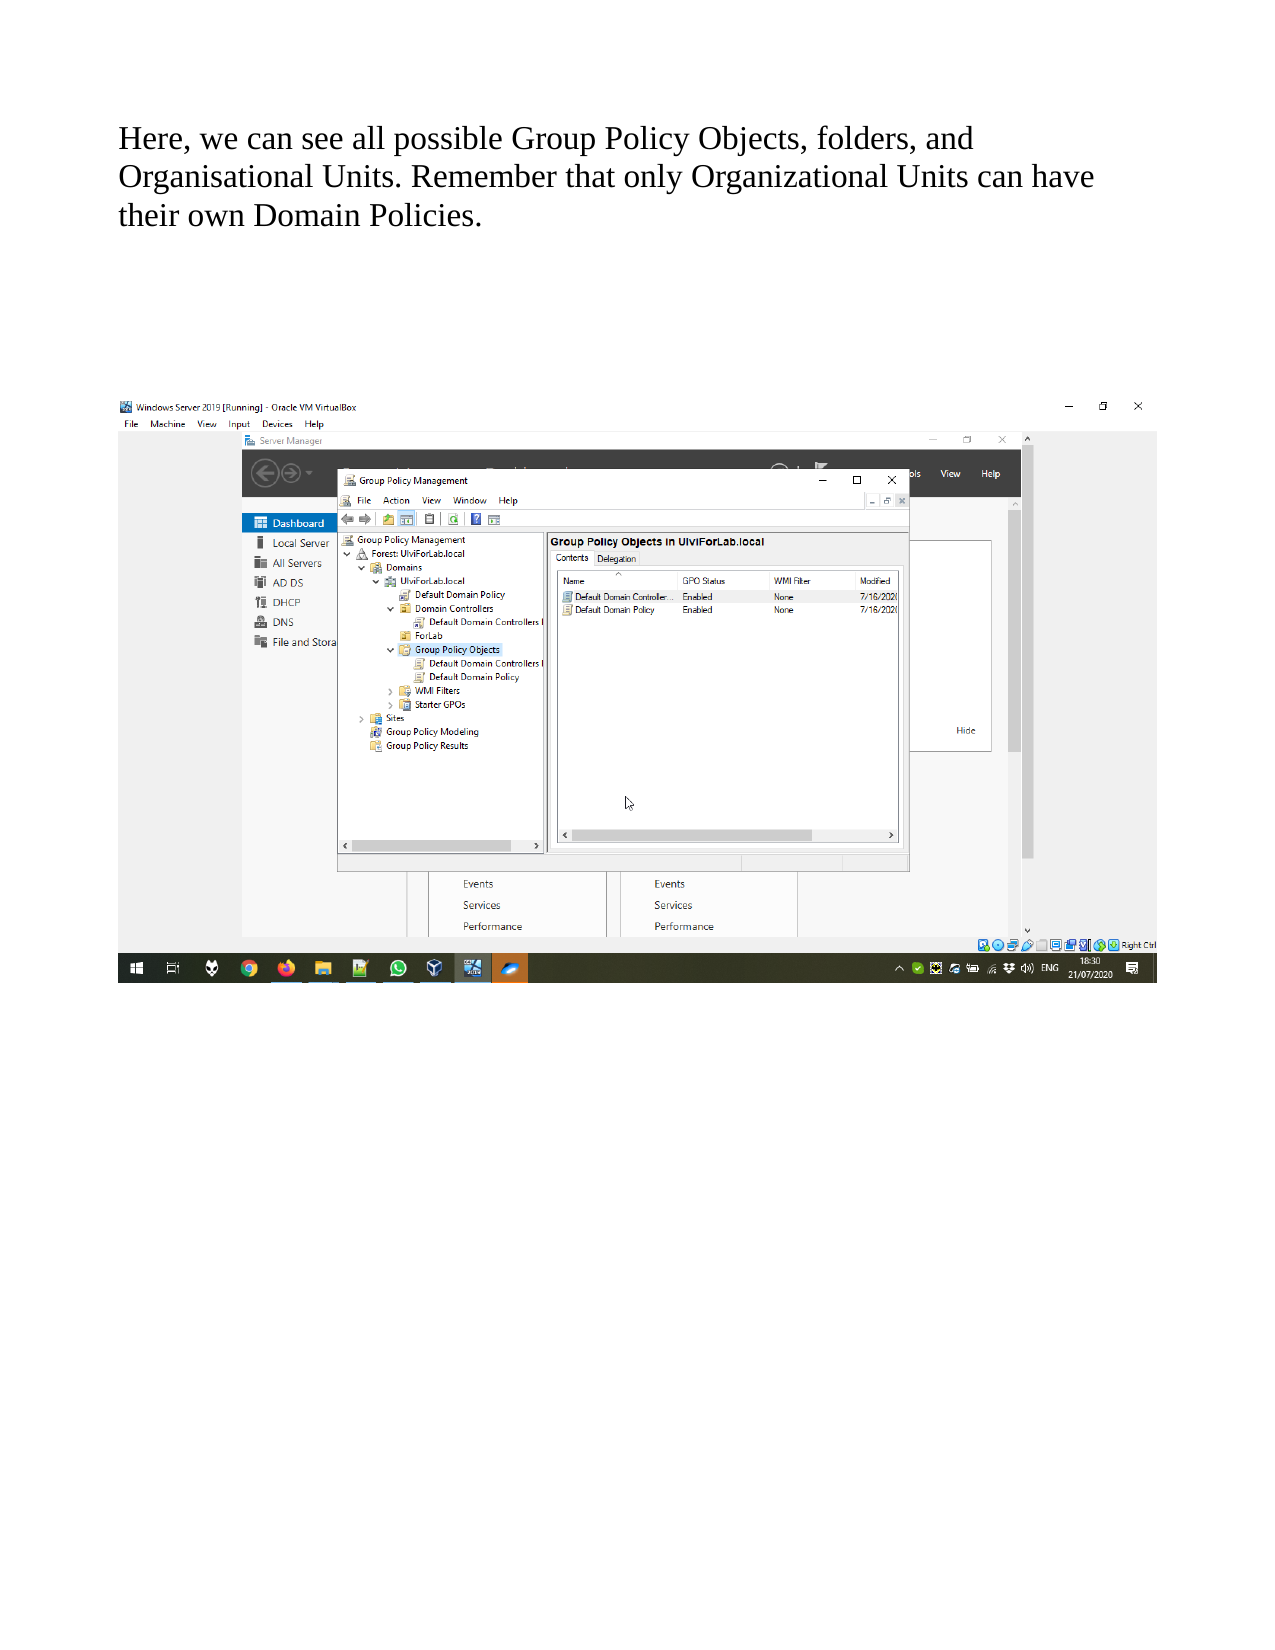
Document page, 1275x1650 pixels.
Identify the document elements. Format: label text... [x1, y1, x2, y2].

picture [118, 398, 1157, 983]
text Here, we can see all possible Group Policy Objects, folders, and Organisational Units. Remember that only Organizational Units can have their own Domain Policies. [118, 118, 1157, 233]
